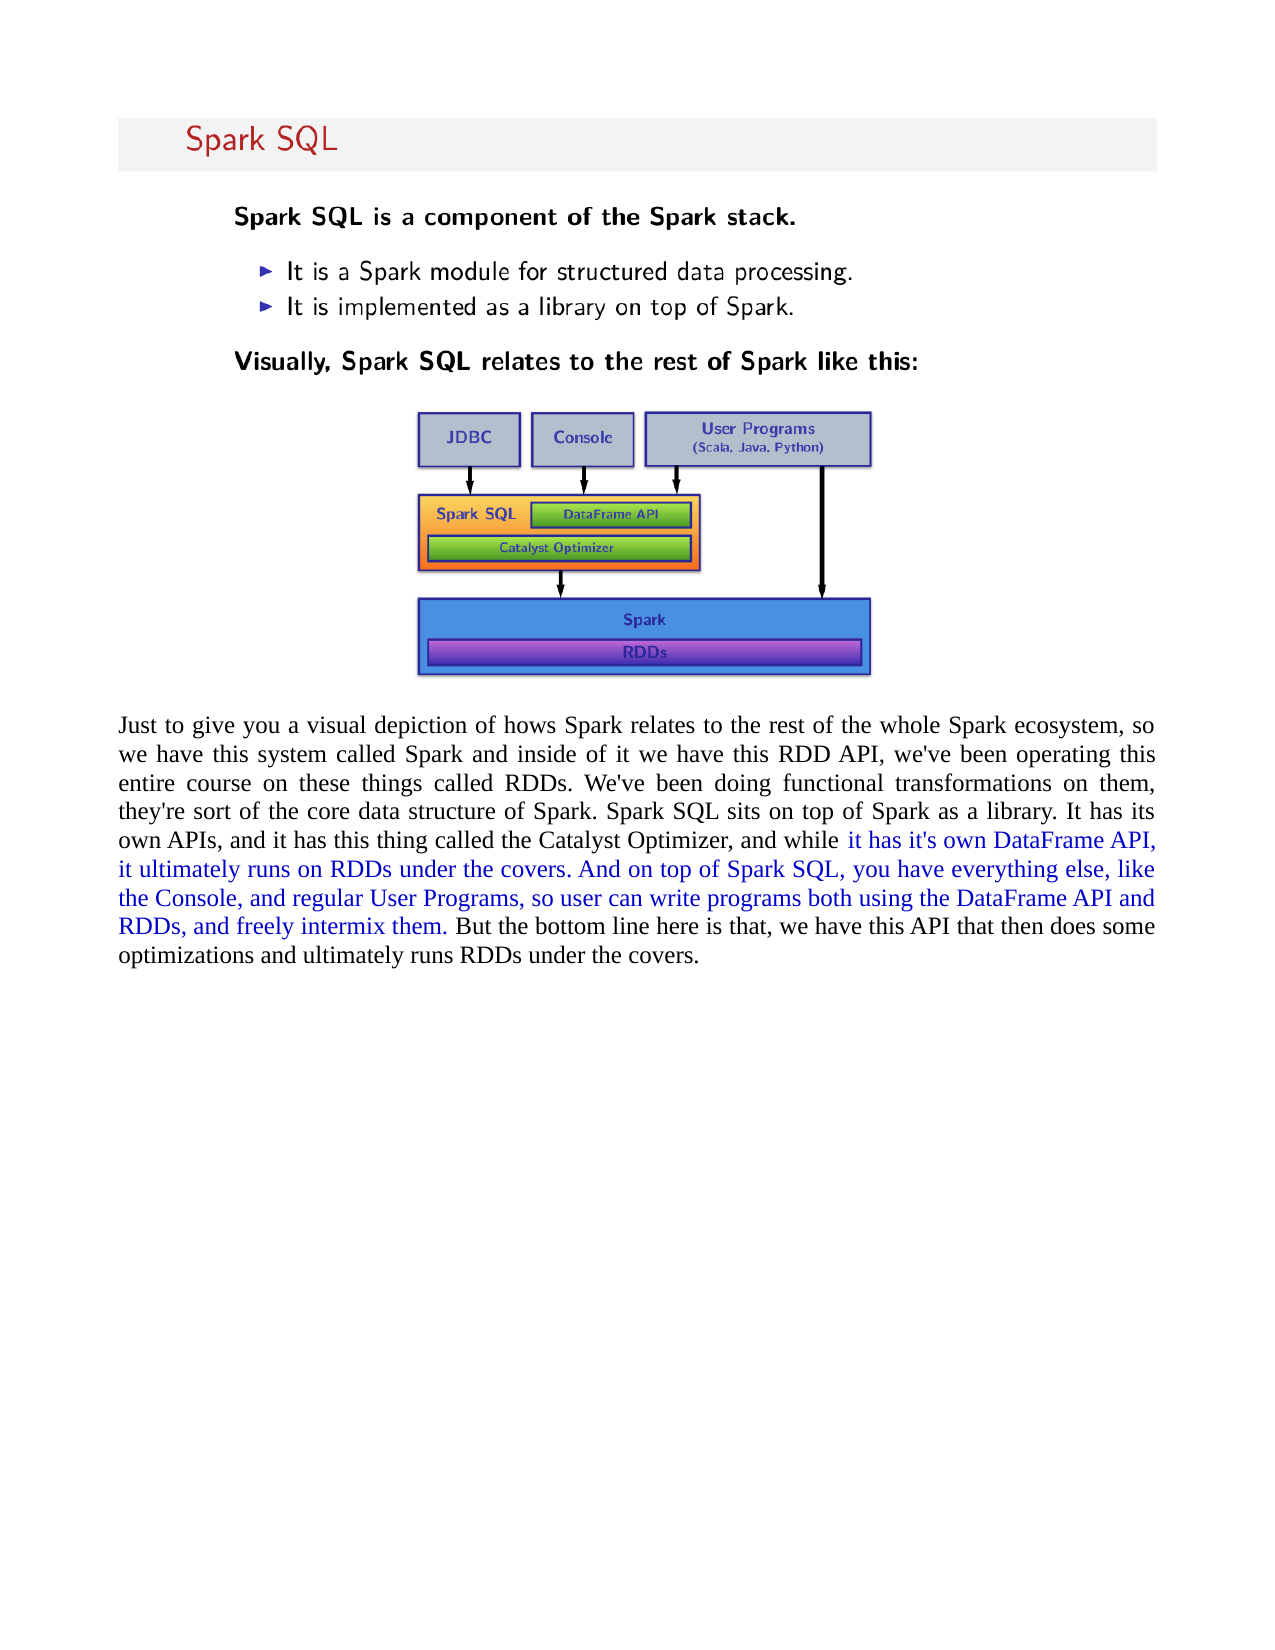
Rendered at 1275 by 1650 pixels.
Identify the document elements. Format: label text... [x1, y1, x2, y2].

text Just to give you a visual depiction of hows Spark relates to the rest of the whole Spark ecosystem, so we have this system called Spark and inside of it we have this RDD API, we've been operating this entire course on these things called RDDs. We've been doing functional transformations on them, they're sort of the core data structure of Spark. Spark SQL sits on top of Spark as a library. It has its own APIs, and it has this thing called the Catalyst Optimizer, and while it has it's own DataFrame API, it ultimately runs on RDDs under the covers. And on top of Spark SQL, you have everything else, like the Console, and regular User Programs, so user can write programs both using the DataFrame API and RDDs, and freely intermix them. But the bottom line here is that, we have this API that then does some optimizations and ultimately runs RDDs under the covers. [118, 710, 1157, 969]
picture [118, 118, 1157, 682]
